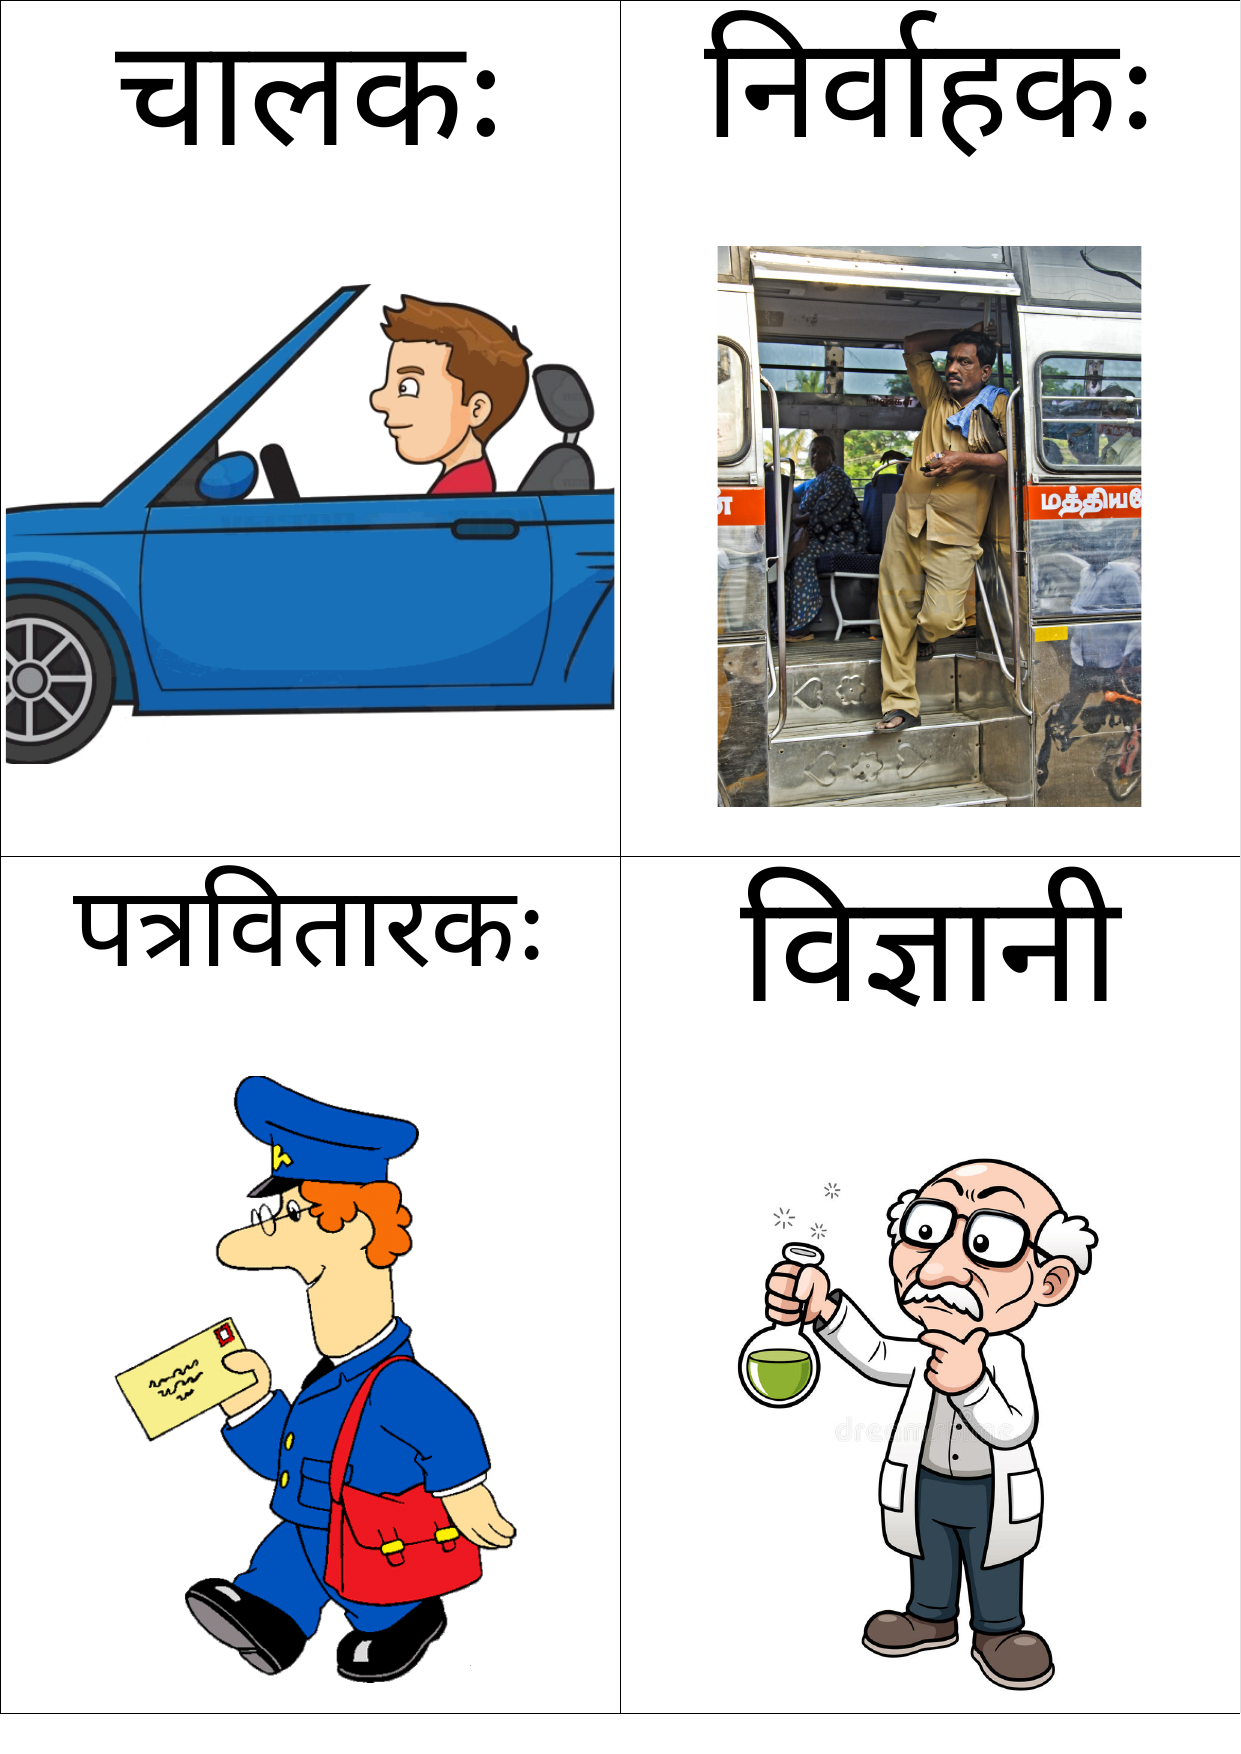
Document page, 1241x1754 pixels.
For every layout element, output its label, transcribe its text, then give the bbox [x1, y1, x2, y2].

table_cell पत्रवितारकः [1, 857, 620, 1712]
table_cell निर्वाहकः [621, 1, 1240, 856]
picture [692, 1154, 1164, 1694]
picture [717, 246, 1142, 807]
table_cell विज्ञानी [621, 857, 1240, 1712]
picture [5, 284, 615, 764]
picture [100, 1076, 521, 1683]
table_cell चालकः [1, 1, 620, 856]
